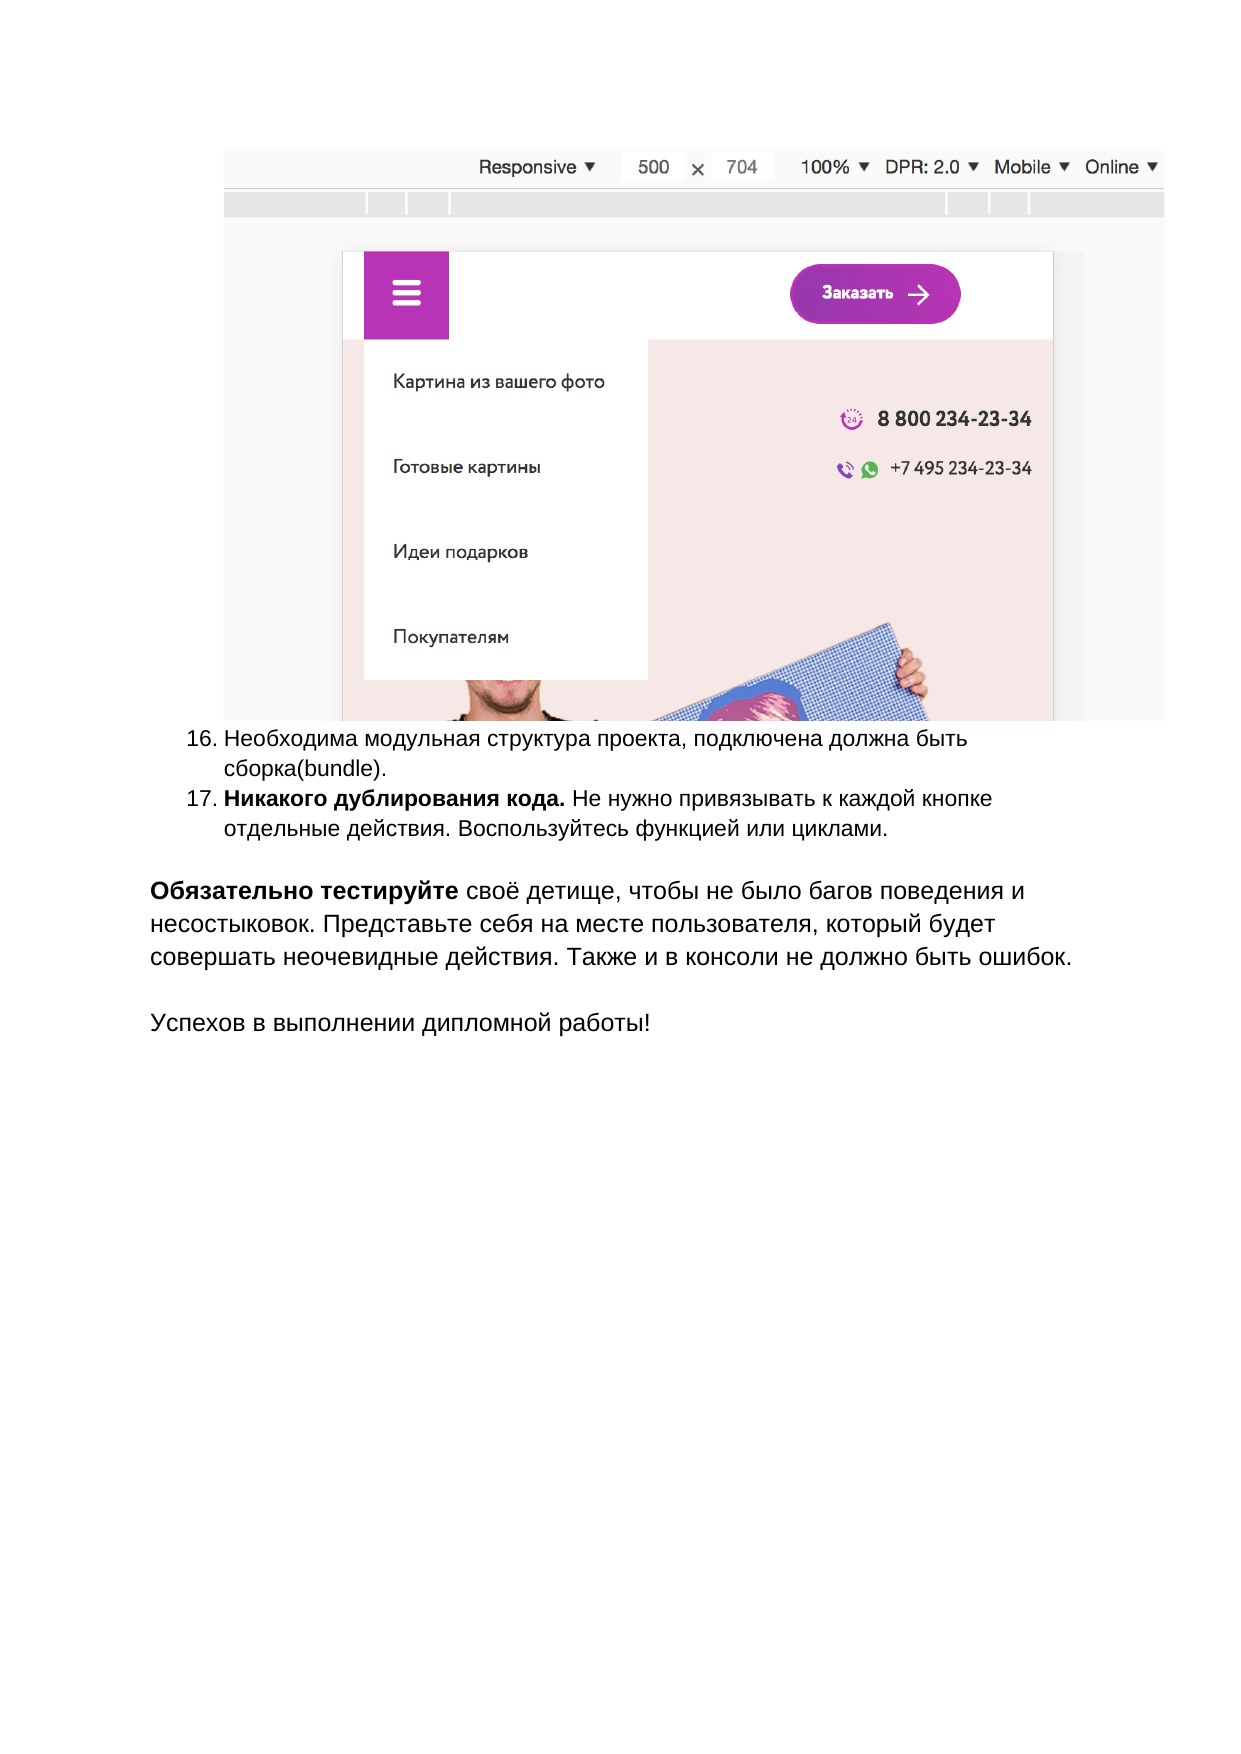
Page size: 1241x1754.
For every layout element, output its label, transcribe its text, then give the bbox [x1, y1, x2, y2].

list [186, 150, 223, 721]
list Необходима модульная структура проекта, подключена должна быть сборка(bundle). [186, 725, 1090, 781]
text Успехов в выполнении дипломной работы! [150, 1008, 1090, 1037]
list Никакого дублирования кода. Не нужно привязывать к каждой кнопке отдельные действия. Воспользуйтесь функцией или циклами. [186, 785, 1090, 842]
picture [223, 150, 1165, 721]
text Обязательно тестируйте своё детище, чтобы не было багов поведения и несостыковок. Представьте себя на месте пользователя, который будет совершать неочевидные действия. Также и в консоли не должно быть ошибок. [150, 876, 1090, 971]
